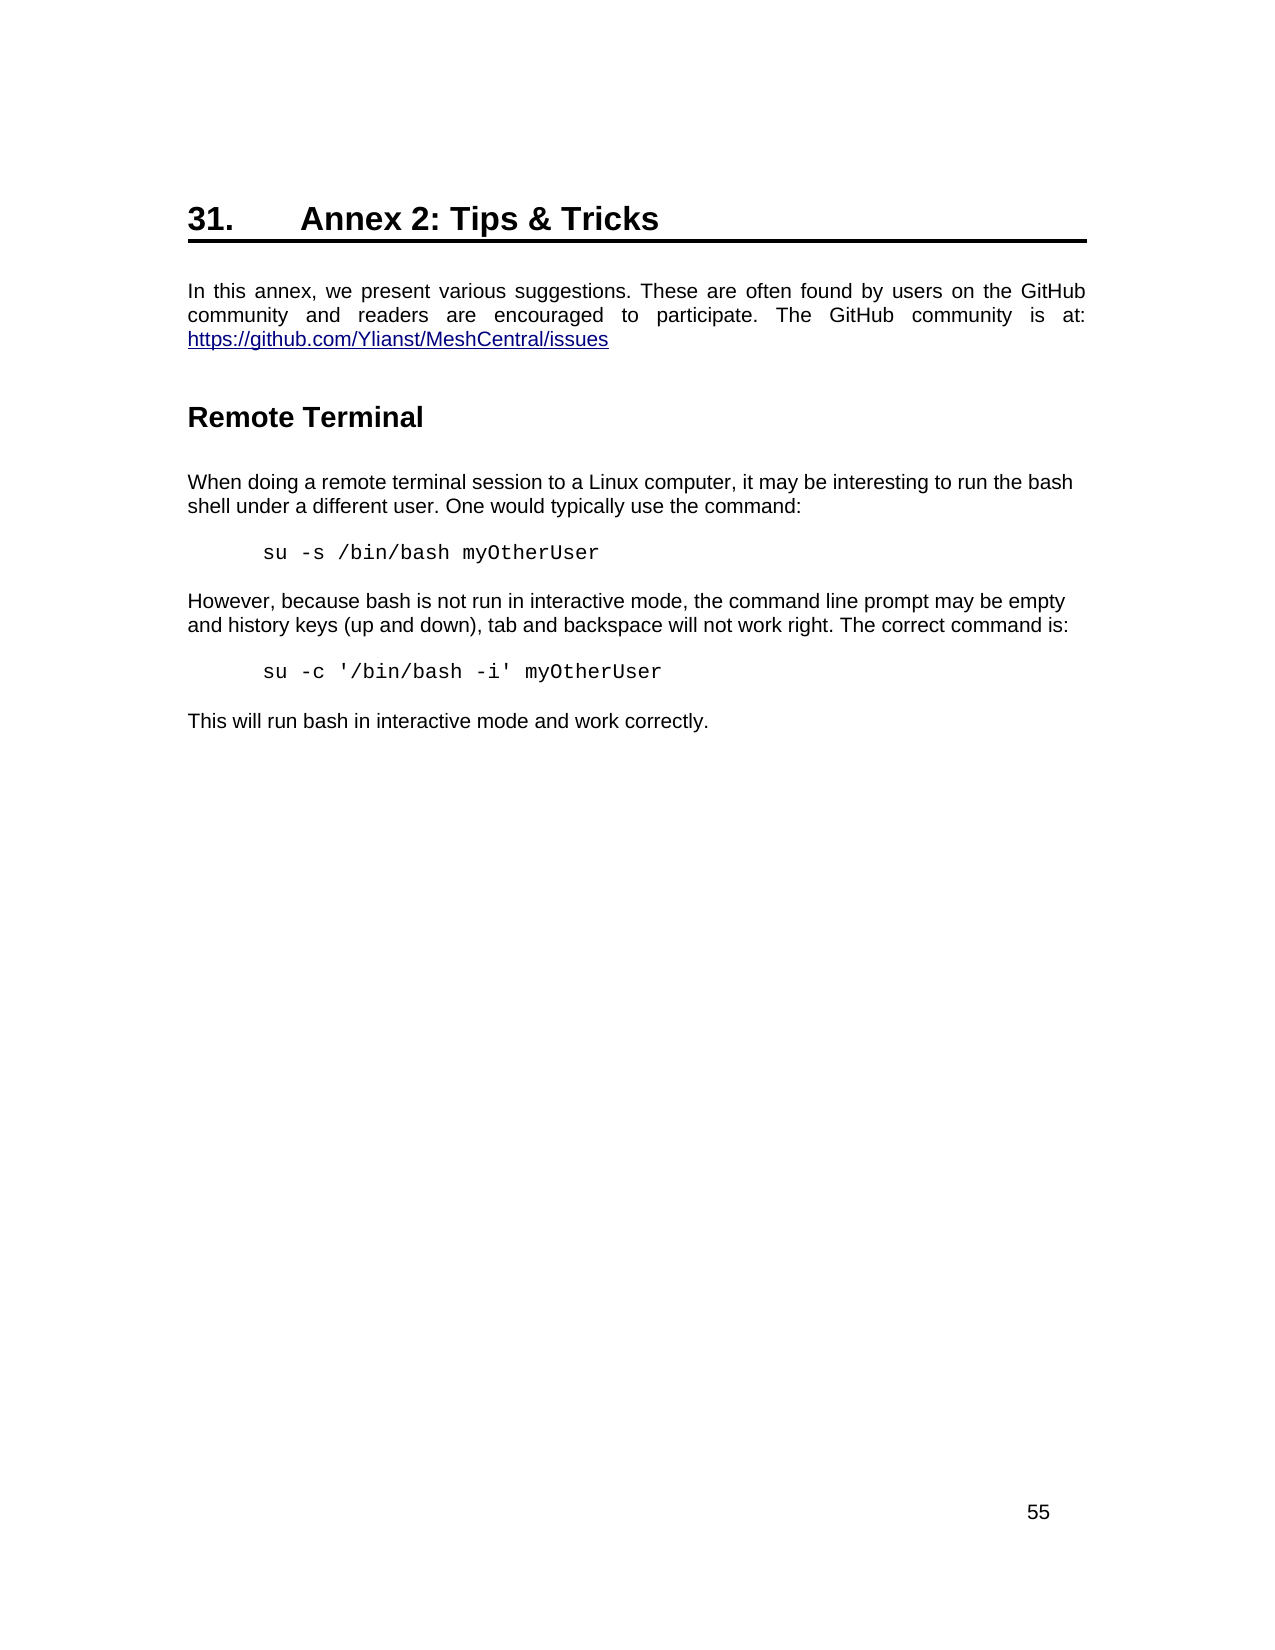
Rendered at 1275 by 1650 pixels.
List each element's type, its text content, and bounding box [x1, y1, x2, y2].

text This will run bash in interactive mode and work correctly. [187, 709, 1087, 733]
subtitle Annex 2: Tips & Tricks [187, 199, 1087, 243]
text su -c '/bin/bash -i' myOtherUser [262, 661, 1087, 685]
text In this annex, we present various suggestions. These are often found by users on the GitHub community and readers are encouraged to participate. The GitHub community is at: https://github.com/Ylianst/MeshCentral/issues [187, 279, 1087, 351]
text su -s /bin/bash myOtherUser [262, 542, 1087, 565]
text When doing a remote terminal session to a Linux computer, it may be interesting to run the bash shell under a different user. One would typically use the command: [187, 470, 1087, 518]
subtitle Remote Terminal [187, 400, 1087, 433]
text However, because bash is not run in interactive mode, the command line prompt may be empty and history keys (up and down), tab and backspace will not work right. The correct command is: [187, 589, 1087, 637]
